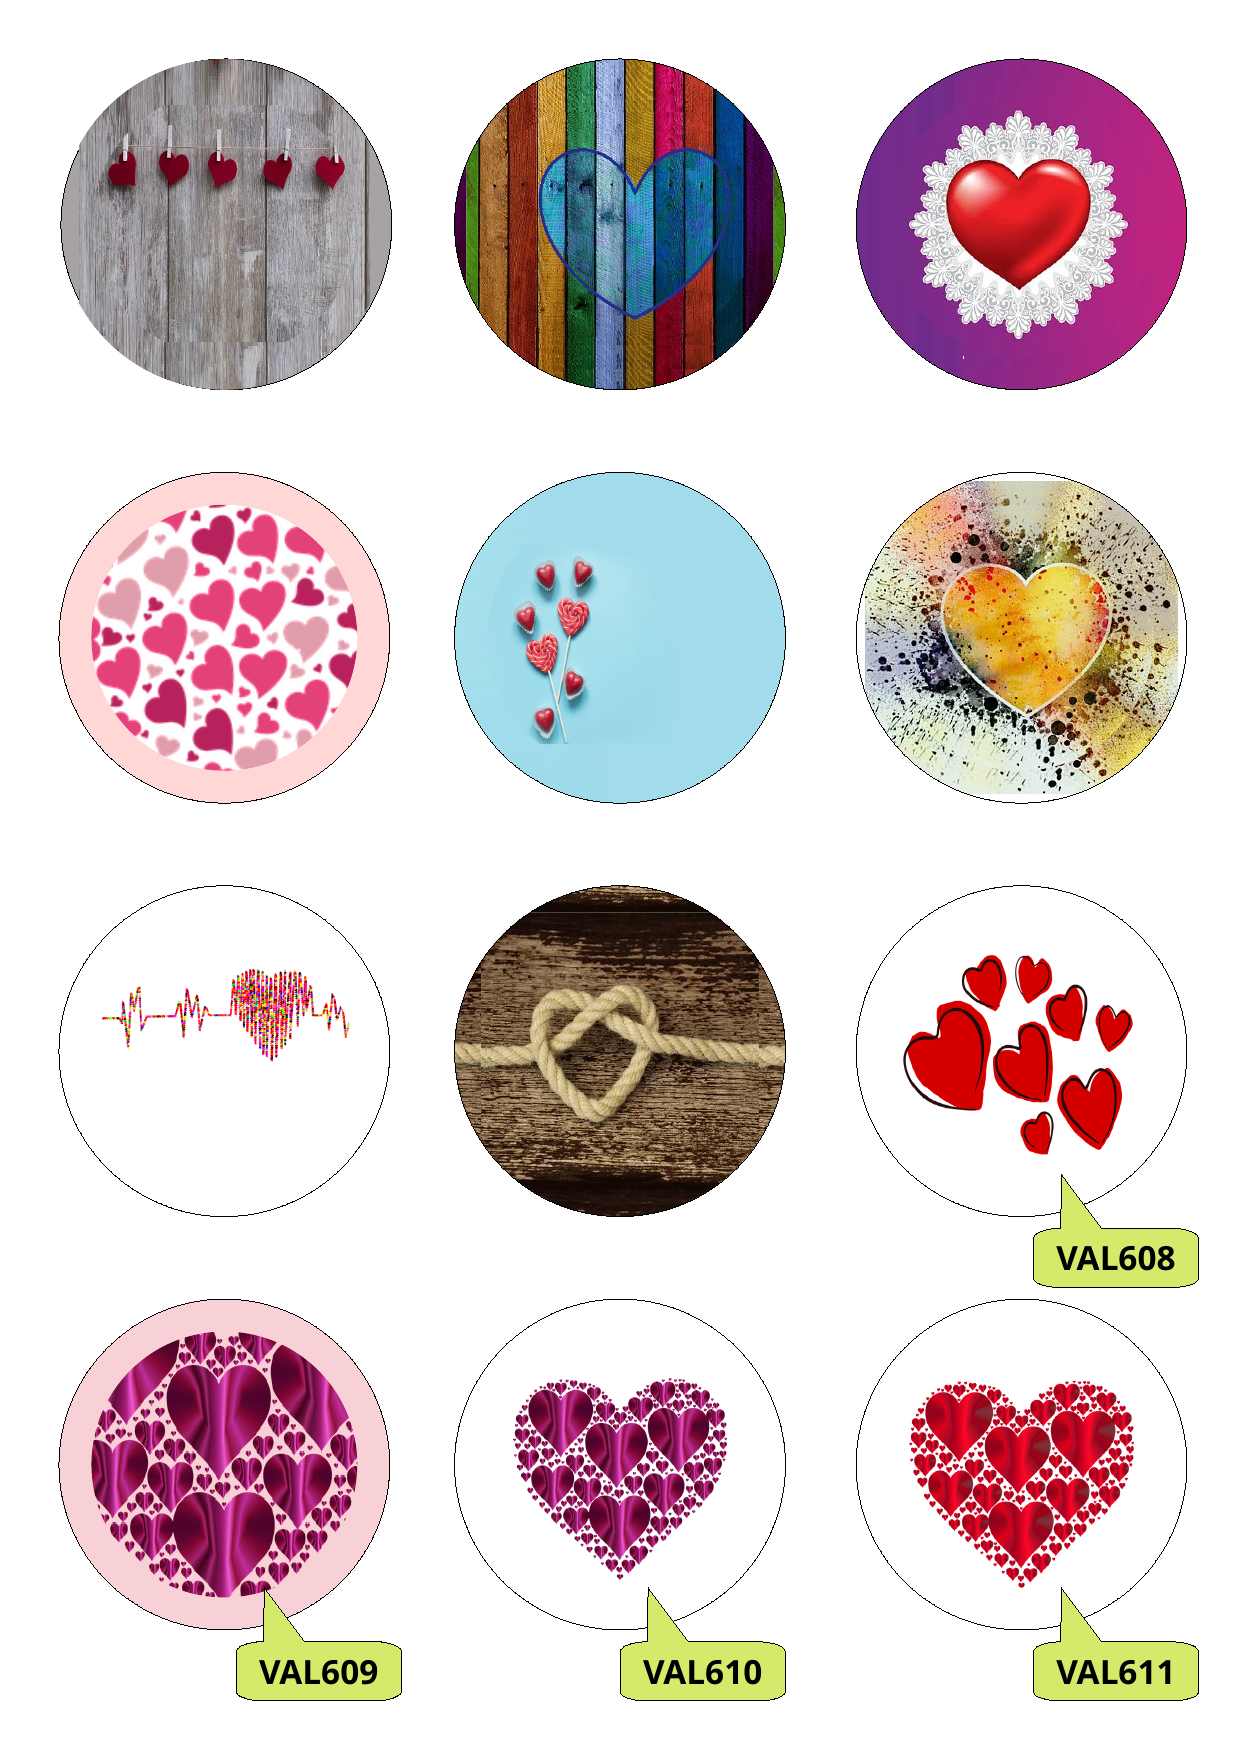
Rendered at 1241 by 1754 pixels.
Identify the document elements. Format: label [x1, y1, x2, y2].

picture [79, 58, 370, 390]
picture [887, 504, 1154, 771]
picture [91, 1331, 358, 1598]
picture [513, 1378, 727, 1580]
